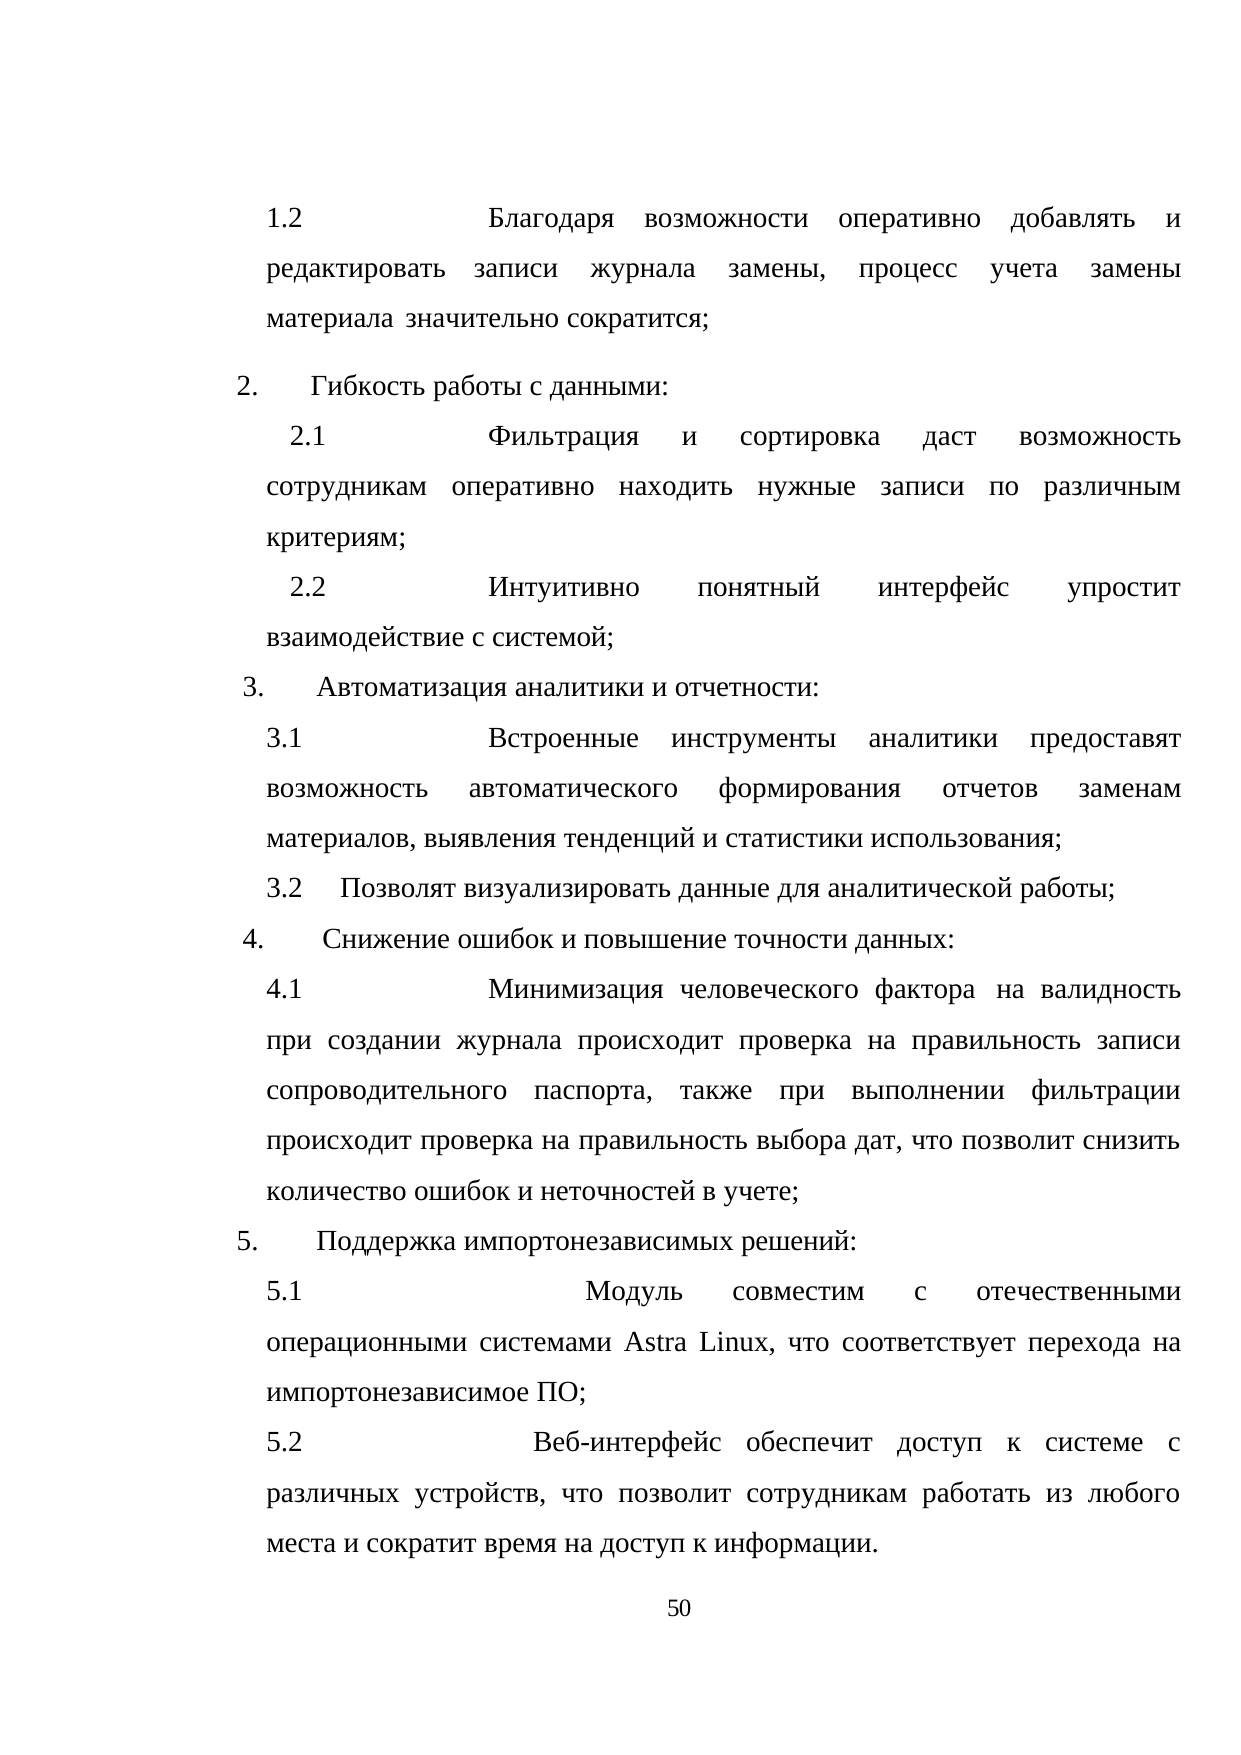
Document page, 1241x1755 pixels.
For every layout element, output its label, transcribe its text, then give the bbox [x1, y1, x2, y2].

list Интуитивно понятный интерфейс упростит взаимодействие с системой; [266, 569, 1181, 653]
list Встроенные инструменты аналитики предоставят возможность автоматического формирования отчетов заменам материалов, выявления тенденций и статистики использования; [266, 720, 1181, 854]
list Модуль совместим с отечественными операционными системами Astra Linux, что соответствует перехода на импортонезависимое ПО; [266, 1273, 1182, 1407]
list Позволят визуализировать данные для аналитической работы; [266, 871, 1241, 904]
list Веб-интерфейс обеспечит доступ к системе с различных устройств, что позволит сотрудникам работать из любого места и сократит время на доступ к информации. [266, 1424, 1181, 1558]
list Поддержка импортонезависимых решений: [236, 1223, 1241, 1257]
list Минимизация человеческого фактора на валидность при создании журнала происходит проверка на правильность записи сопроводительного паспорта, также при выполнении фильтрации происходит проверка на правильность выбора дат, что позволит снизить количество ошибок и неточностей в учете; [266, 971, 1182, 1206]
list Фильтрация и сортировка даст возможность сотрудникам оперативно находить нужные записи по различным критериям; [266, 418, 1182, 552]
list Автоматизация аналитики и отчетности: [242, 669, 1241, 703]
list Гибкость работы с данными: [236, 368, 1241, 401]
list Снижение ошибок и повышение точности данных: [242, 921, 1241, 955]
list Благодаря возможности оперативно добавлять и редактировать записи журнала замены, процесс учета замены материала значительно сократится; [266, 200, 1182, 334]
